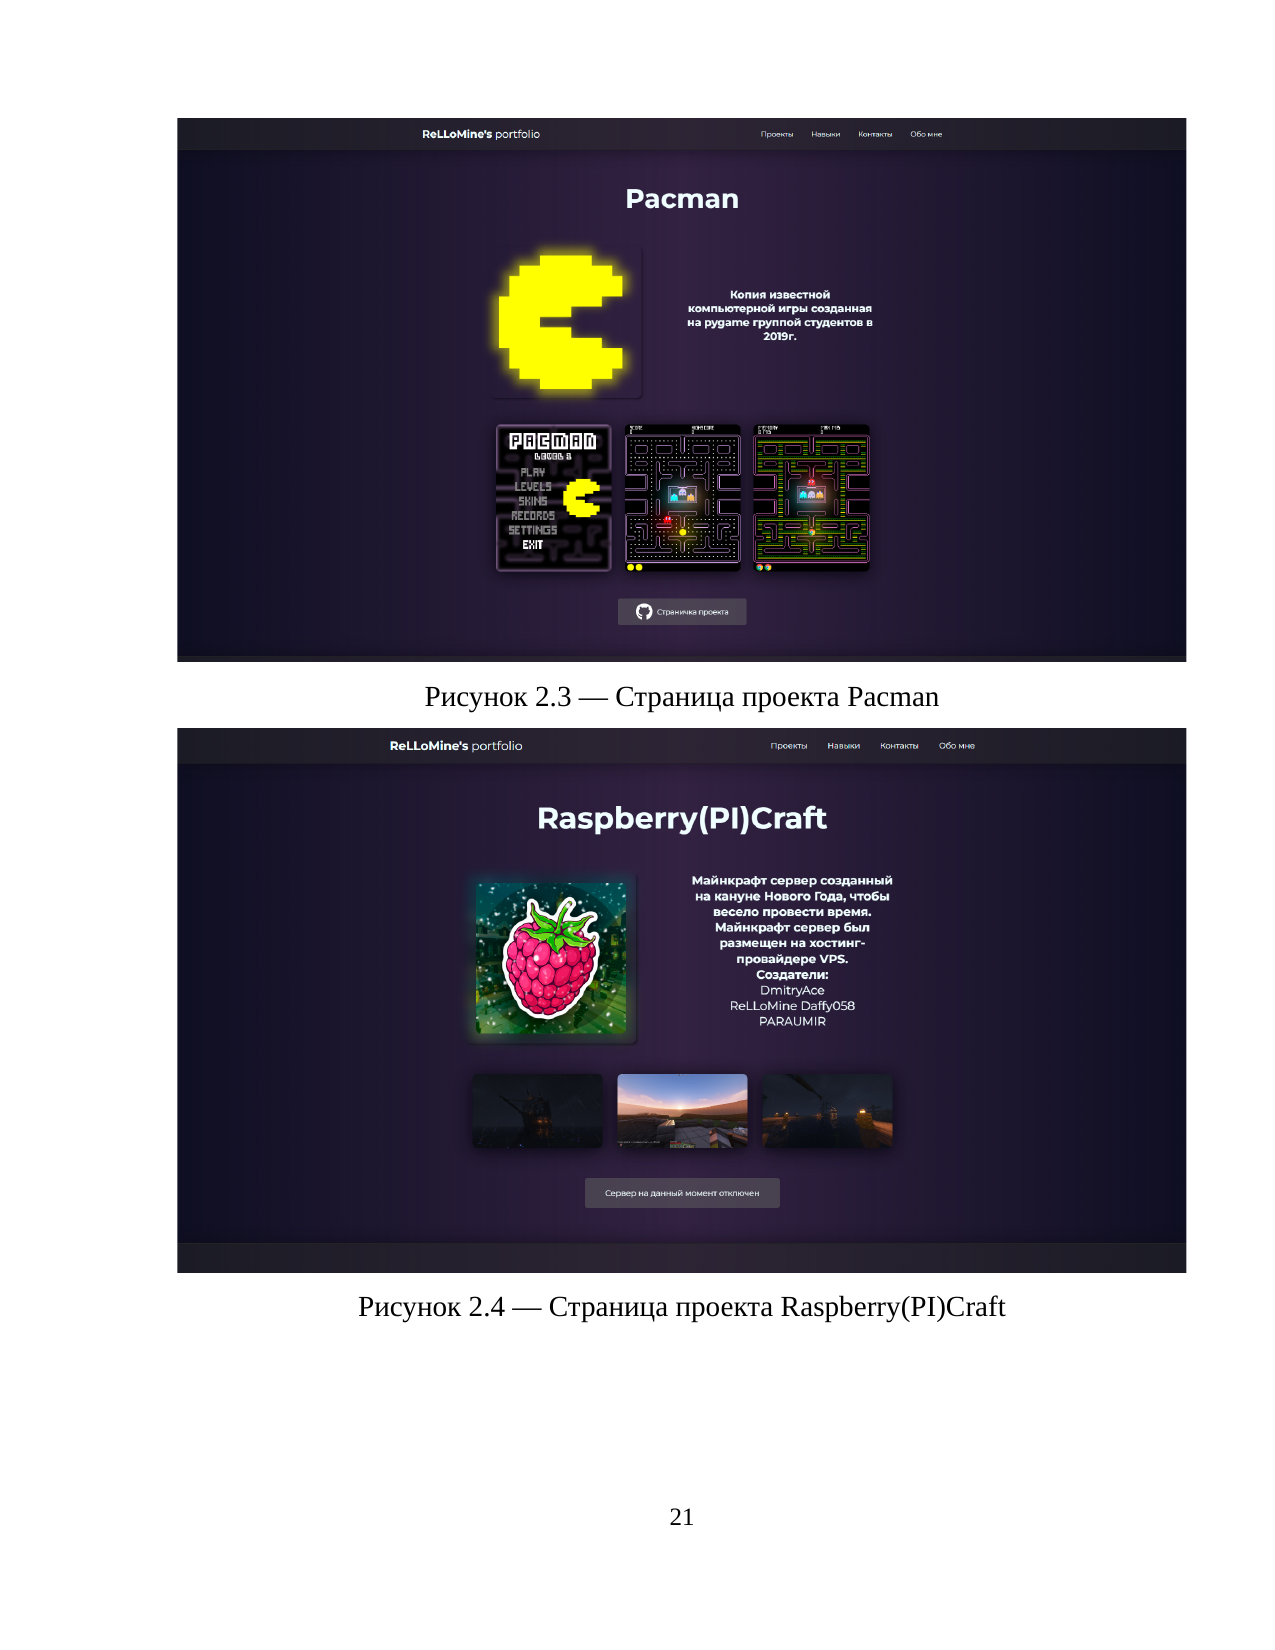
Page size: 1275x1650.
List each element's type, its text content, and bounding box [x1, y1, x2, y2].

text Рисунок 2.4 — Страница проекта Raspberry(PI)Craft [177, 1289, 1186, 1323]
picture [177, 118, 1187, 662]
text Рисунок 2.3 — Страница проекта Pacman [177, 679, 1186, 712]
picture [177, 728, 1187, 1273]
